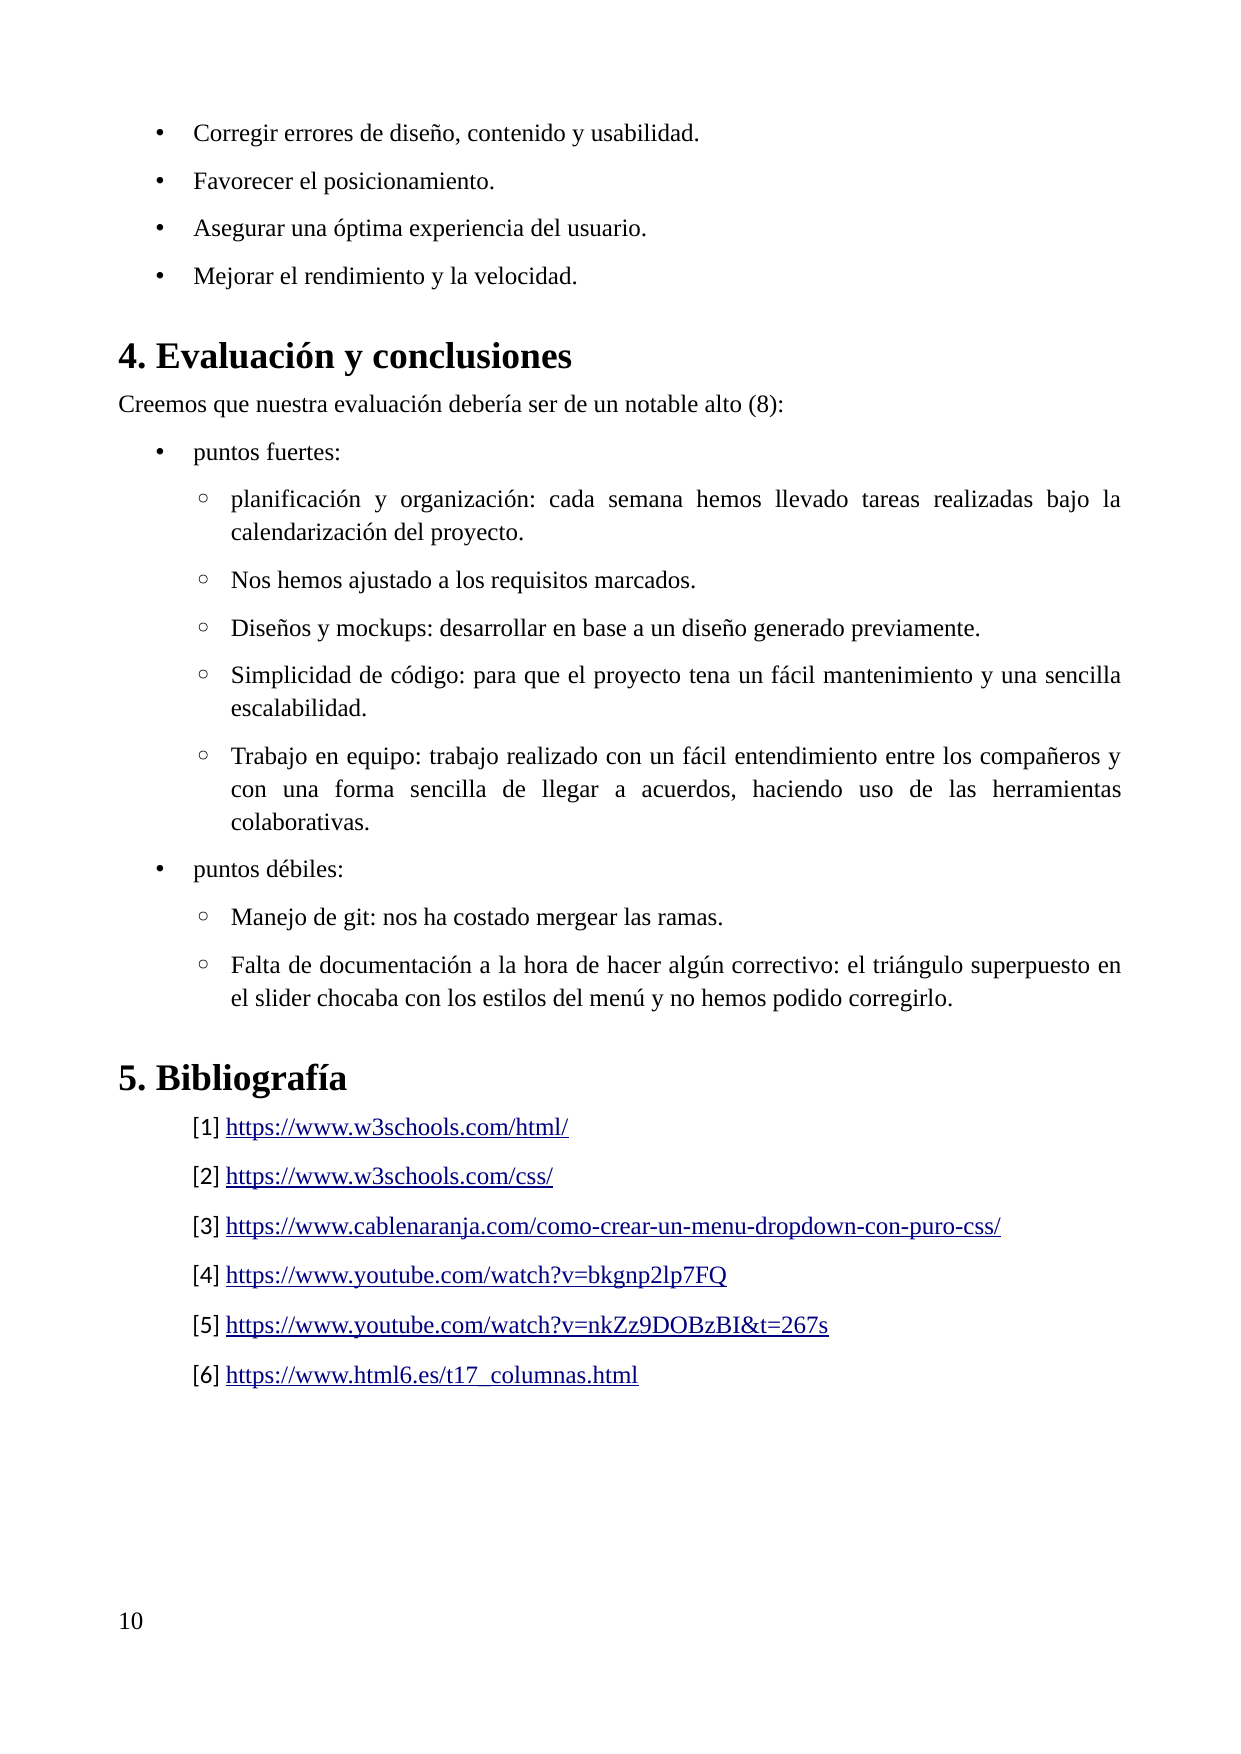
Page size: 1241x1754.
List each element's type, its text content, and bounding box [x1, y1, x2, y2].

list Asegurar una óptima experiencia del usuario. [156, 213, 1122, 242]
subtitle 5. Bibliografía [118, 1055, 1122, 1098]
subtitle 4. Evaluación y conclusiones [118, 333, 1122, 377]
text [3] https://www.cablenaranja.com/como-crear-un-menu-dropdown-con-puro-css/ [118, 1210, 1122, 1241]
text [4] https://www.youtube.com/watch?v=bkgnp2lp7FQ [118, 1260, 1122, 1290]
list Corregir errores de diseño, contenido y usabilidad. [156, 118, 1122, 147]
text [2] https://www.w3schools.com/css/ [118, 1161, 1122, 1191]
list Favorecer el posicionamiento. [156, 166, 1122, 194]
list Falta de documentación a la hora de hacer algún correctivo: el triángulo superpuesto en el slider chocaba con los estilos del menú y no hemos podido corregirlo. [193, 950, 1122, 1011]
list planificación y organización: cada semana hemos llevado tareas realizadas bajo la calendarización del proyecto. [193, 484, 1122, 546]
list Trabajo en equipo: trabajo realizado con un fácil entendimiento entre los compañeros y con una forma sencilla de llegar a acuerdos, haciendo uso de las herramientas colaborativas. [193, 741, 1122, 836]
list Mejorar el rendimiento y la velocidad. [156, 261, 1122, 290]
text Creemos que nuestra evaluación debería ser de un notable alto (8): [118, 389, 1122, 418]
list puntos débiles: [156, 854, 1122, 883]
list Manejo de git: nos ha costado mergear las ramas. [193, 902, 1122, 931]
text [6] https://www.html6.es/t17_columnas.html [118, 1359, 1122, 1389]
list puntos fuertes: [156, 437, 1122, 466]
text [5] https://www.youtube.com/watch?v=nkZz9DOBzBI&t=267s [118, 1309, 1122, 1340]
list Nos hemos ajustado a los requisitos marcados. [193, 565, 1122, 594]
list Diseños y mockups: desarrollar en base a un diseño generado previamente. [193, 613, 1122, 641]
text [1] https://www.w3schools.com/html/ [118, 1111, 1122, 1141]
list Simplicidad de código: para que el proyecto tena un fácil mantenimiento y una sencilla escalabilidad. [193, 660, 1122, 722]
